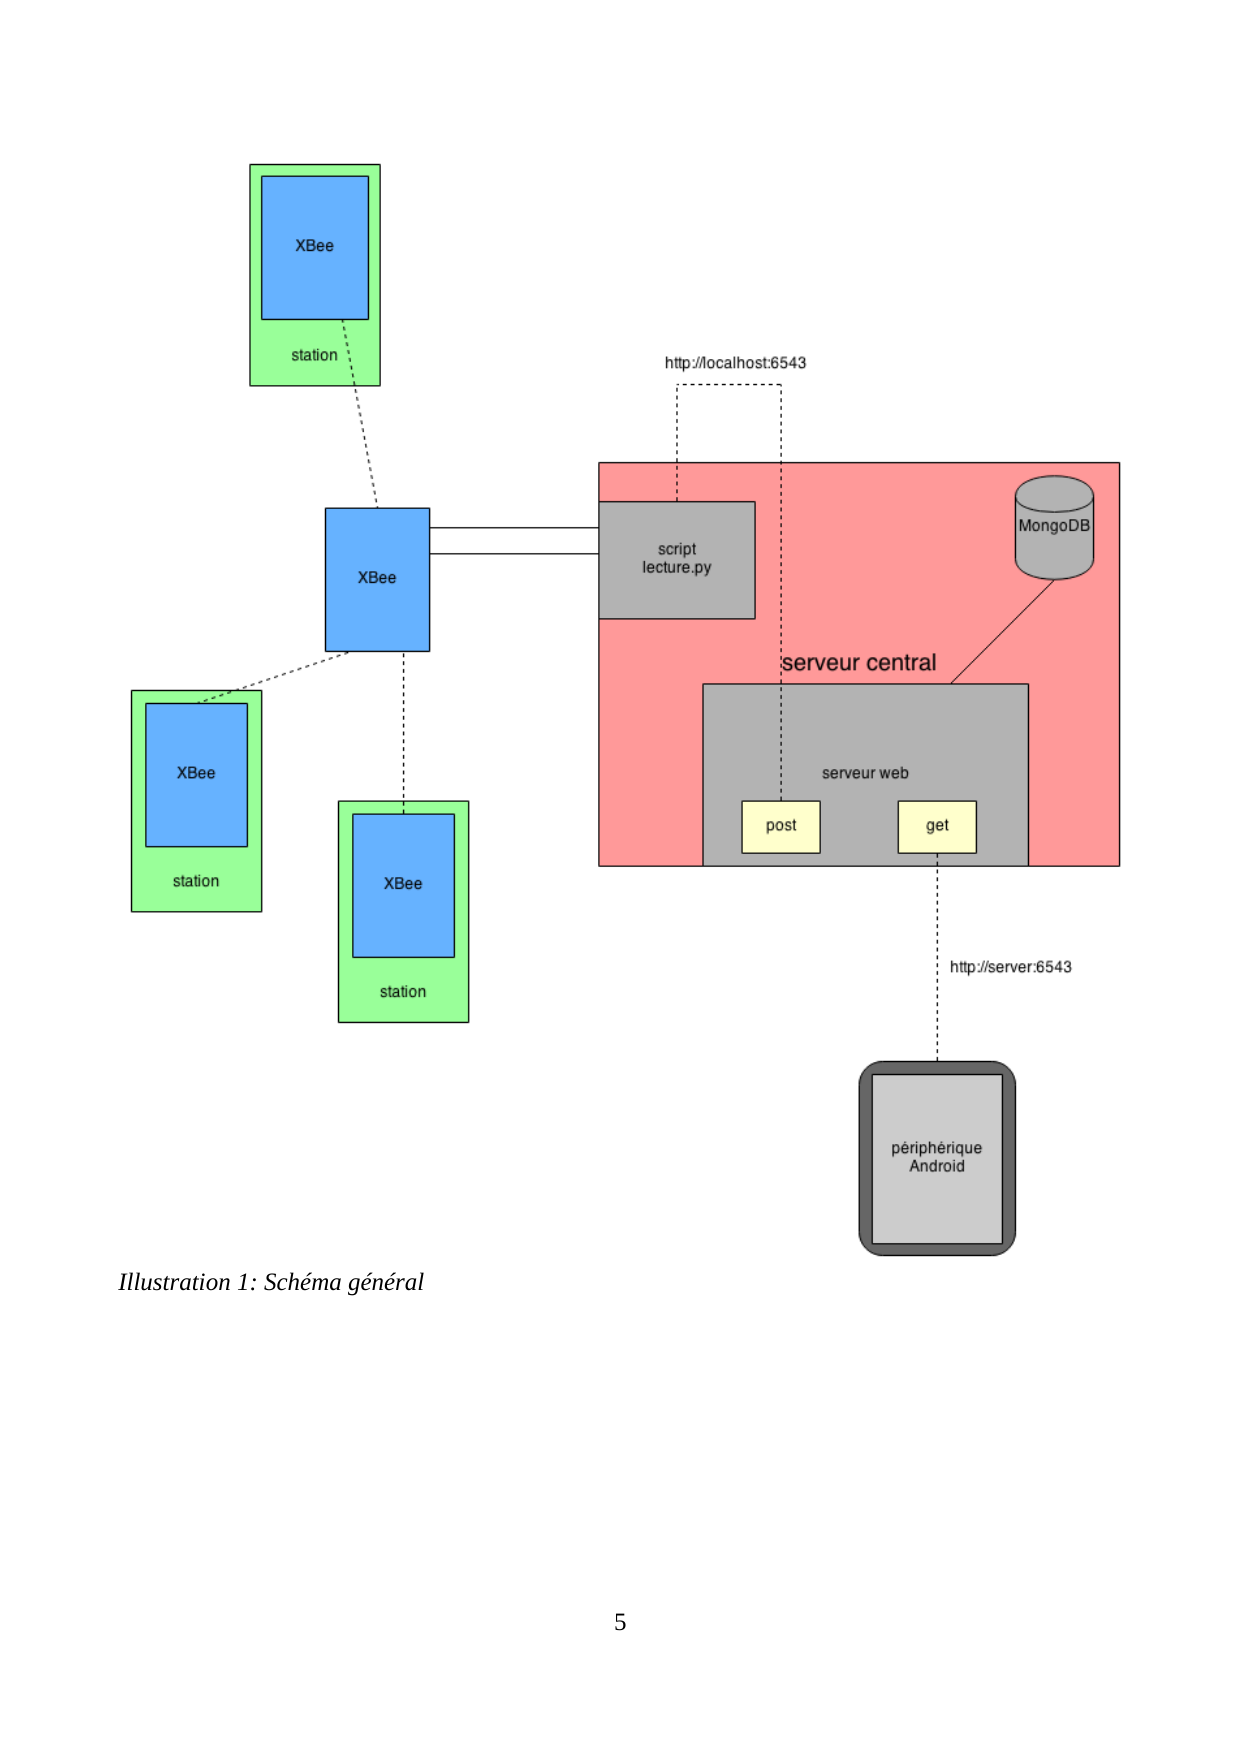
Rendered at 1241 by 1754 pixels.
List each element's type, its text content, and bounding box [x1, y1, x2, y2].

text Illustration 1: Schéma général [118, 1268, 1122, 1296]
picture [118, 151, 1123, 1268]
text [118, 131, 1122, 151]
